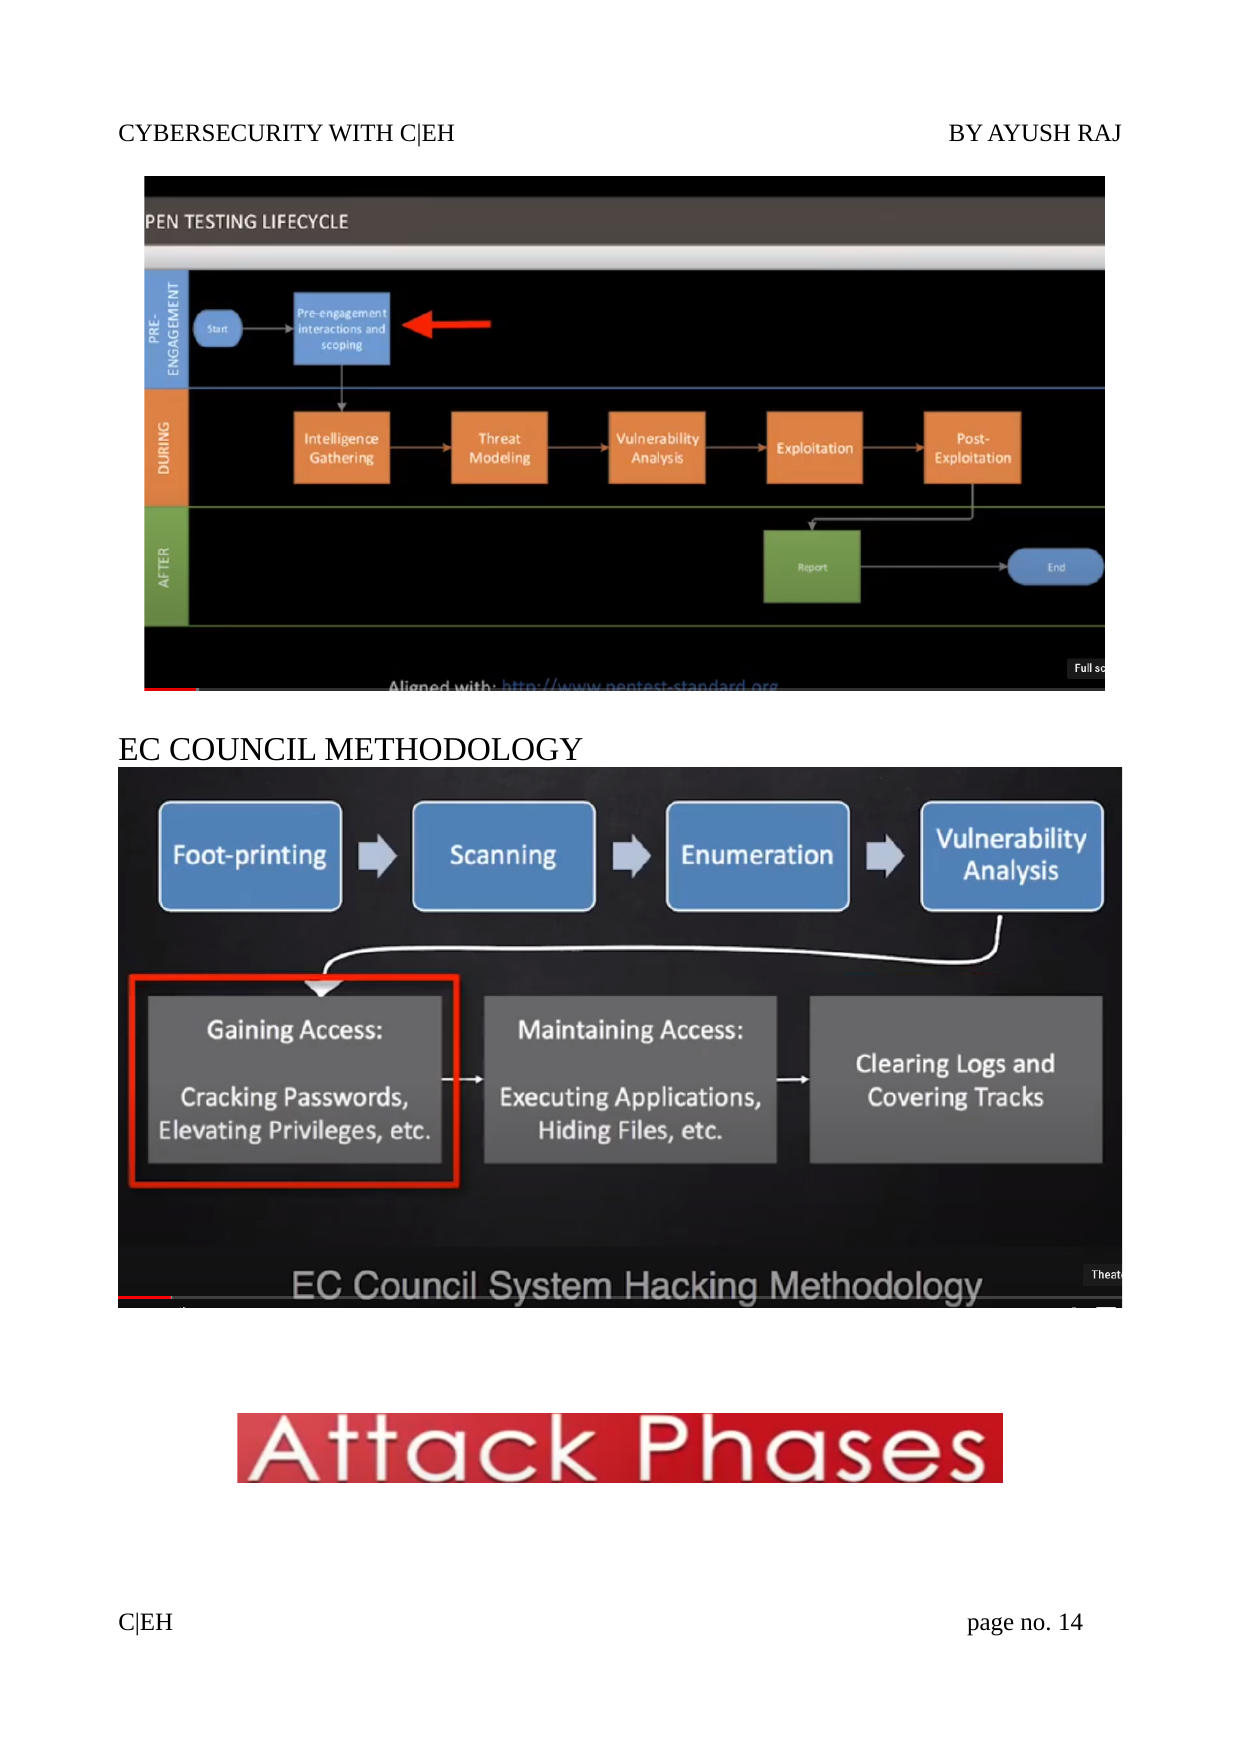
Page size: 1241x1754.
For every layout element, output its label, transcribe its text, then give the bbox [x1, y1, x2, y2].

picture [237, 1413, 1003, 1483]
picture [118, 767, 1123, 1308]
picture [144, 176, 1105, 691]
text EC COUNCIL METHODOLOGY [118, 729, 1122, 767]
